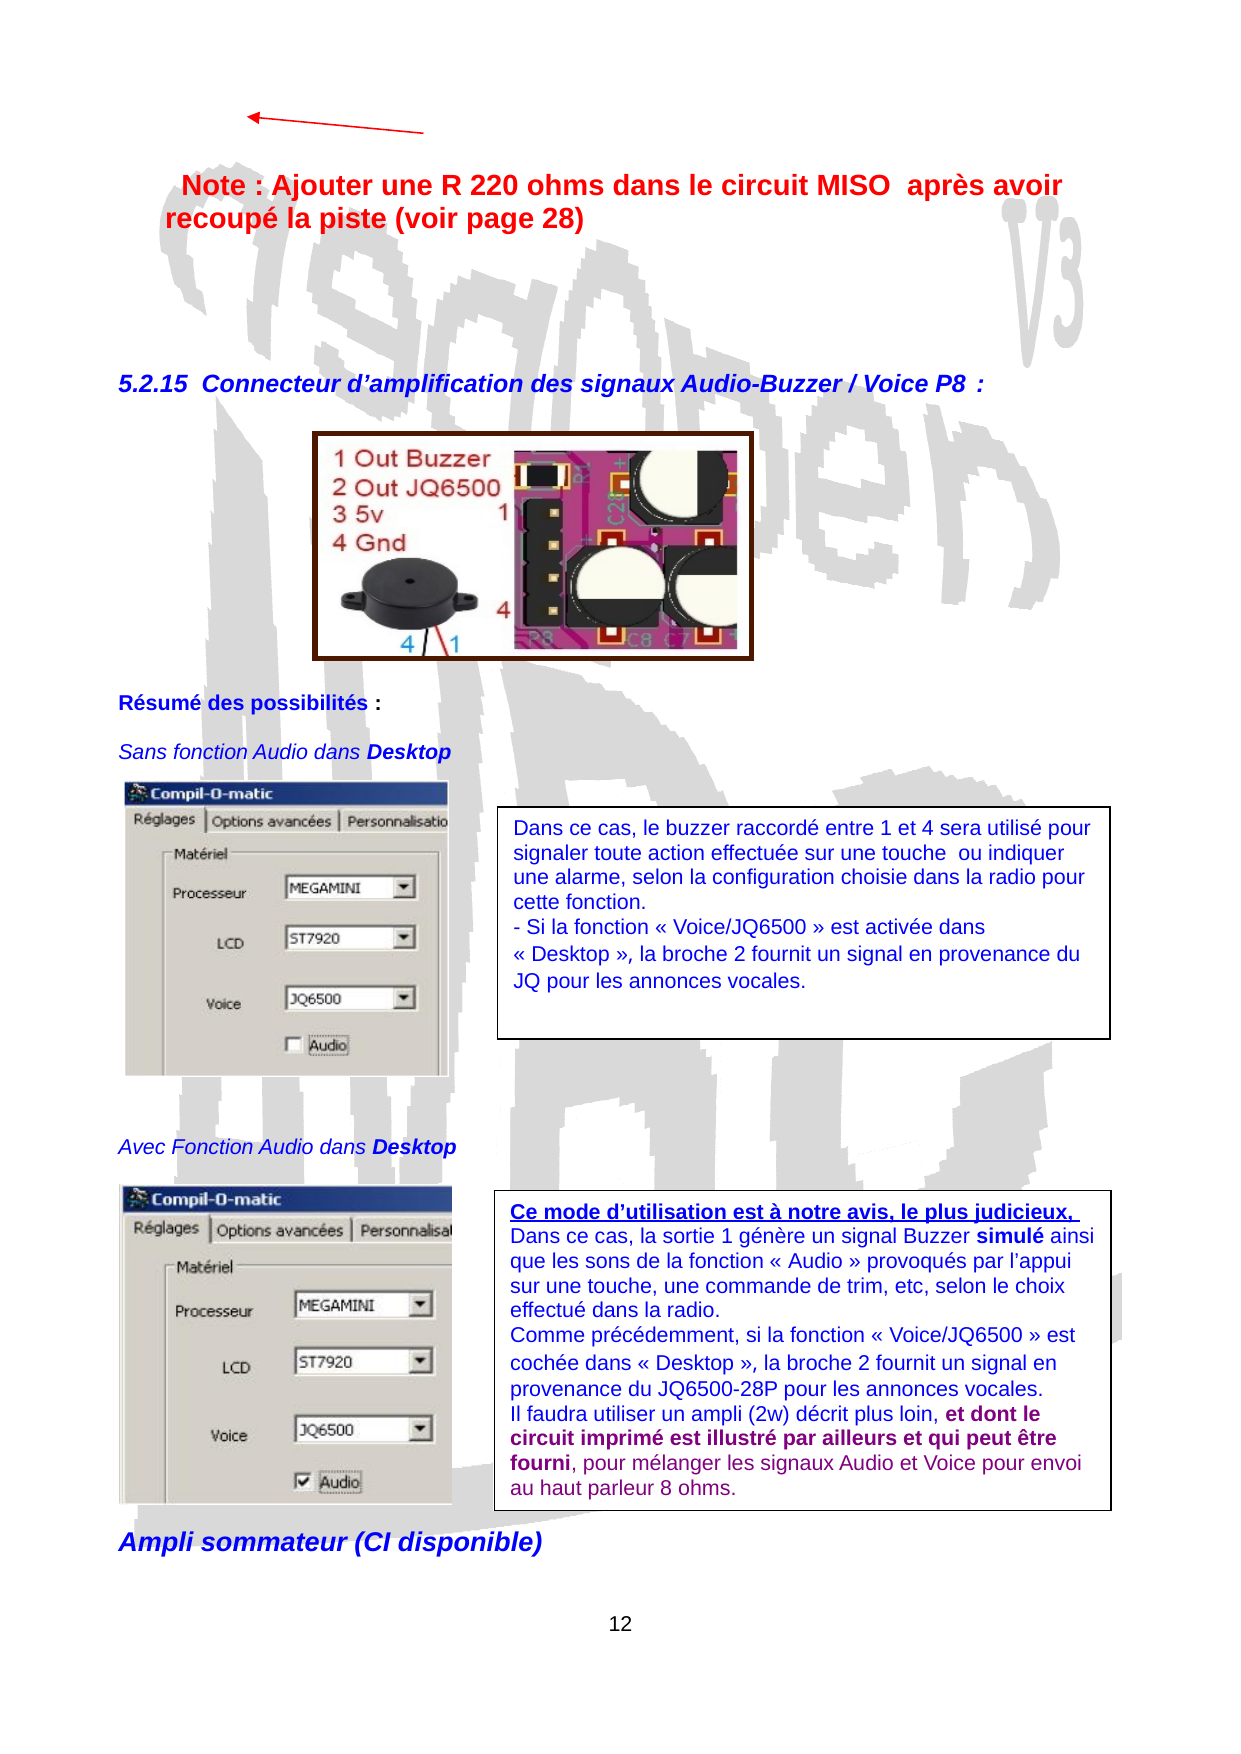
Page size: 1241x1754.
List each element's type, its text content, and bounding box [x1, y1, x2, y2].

text Dans ce cas, le buzzer raccordé entre 1 et 4 sera utilisé pour signaler toute action effectuée sur une touche ou indiquer une alarme, selon la configuration choisie dans la radio pour cette fonction. [513, 815, 1094, 914]
picture [119, 1184, 452, 1505]
picture [124, 780, 449, 1077]
text Il faudra utiliser un ampli (2w) décrit plus loin, et dont le circuit imprimé est illustré par ailleurs et qui peut être fourni, pour mélanger les signaux Audio et Voice pour envoi au haut parleur 8 ohms. [510, 1401, 1095, 1500]
text Résumé des possibilités : [118, 690, 1122, 714]
text Avec Fonction Audio dans Desktop [118, 1134, 1122, 1159]
subtitle 5.2.15 Connecteur d’amplification des signaux Audio-Buzzer / Voice P8 : [118, 369, 1122, 398]
text - Si la fonction « Voice/JQ6500 » est activée dans « Desktop », la broche 2 fournit un signal en provenance du JQ pour les annonces vocales. [513, 914, 1094, 993]
text Note : Ajouter une R 220 ohms dans le circuit MISO après avoir recoupé la piste (voir page 28) [165, 167, 1122, 234]
text Sans fonction Audio dans Desktop [118, 739, 1122, 764]
picture [318, 436, 749, 656]
text Ampli sommateur (CI disponible) [118, 1307, 1122, 1557]
text Ce mode d’utilisation est à notre avis, le plus judicieux, [510, 1199, 1095, 1223]
text Dans ce cas, la sortie 1 génère un signal Buzzer simulé ainsi que les sons de la fonction « Audio » provoqués par l’appui sur une touche, une commande de trim, etc, selon le choix effectué dans la radio. [510, 1223, 1095, 1322]
text Comme précédemment, si la fonction « Voice/JQ6500 » est cochée dans « Desktop », la broche 2 fournit un signal en provenance du JQ6500-28P pour les annonces vocales. [510, 1322, 1095, 1401]
